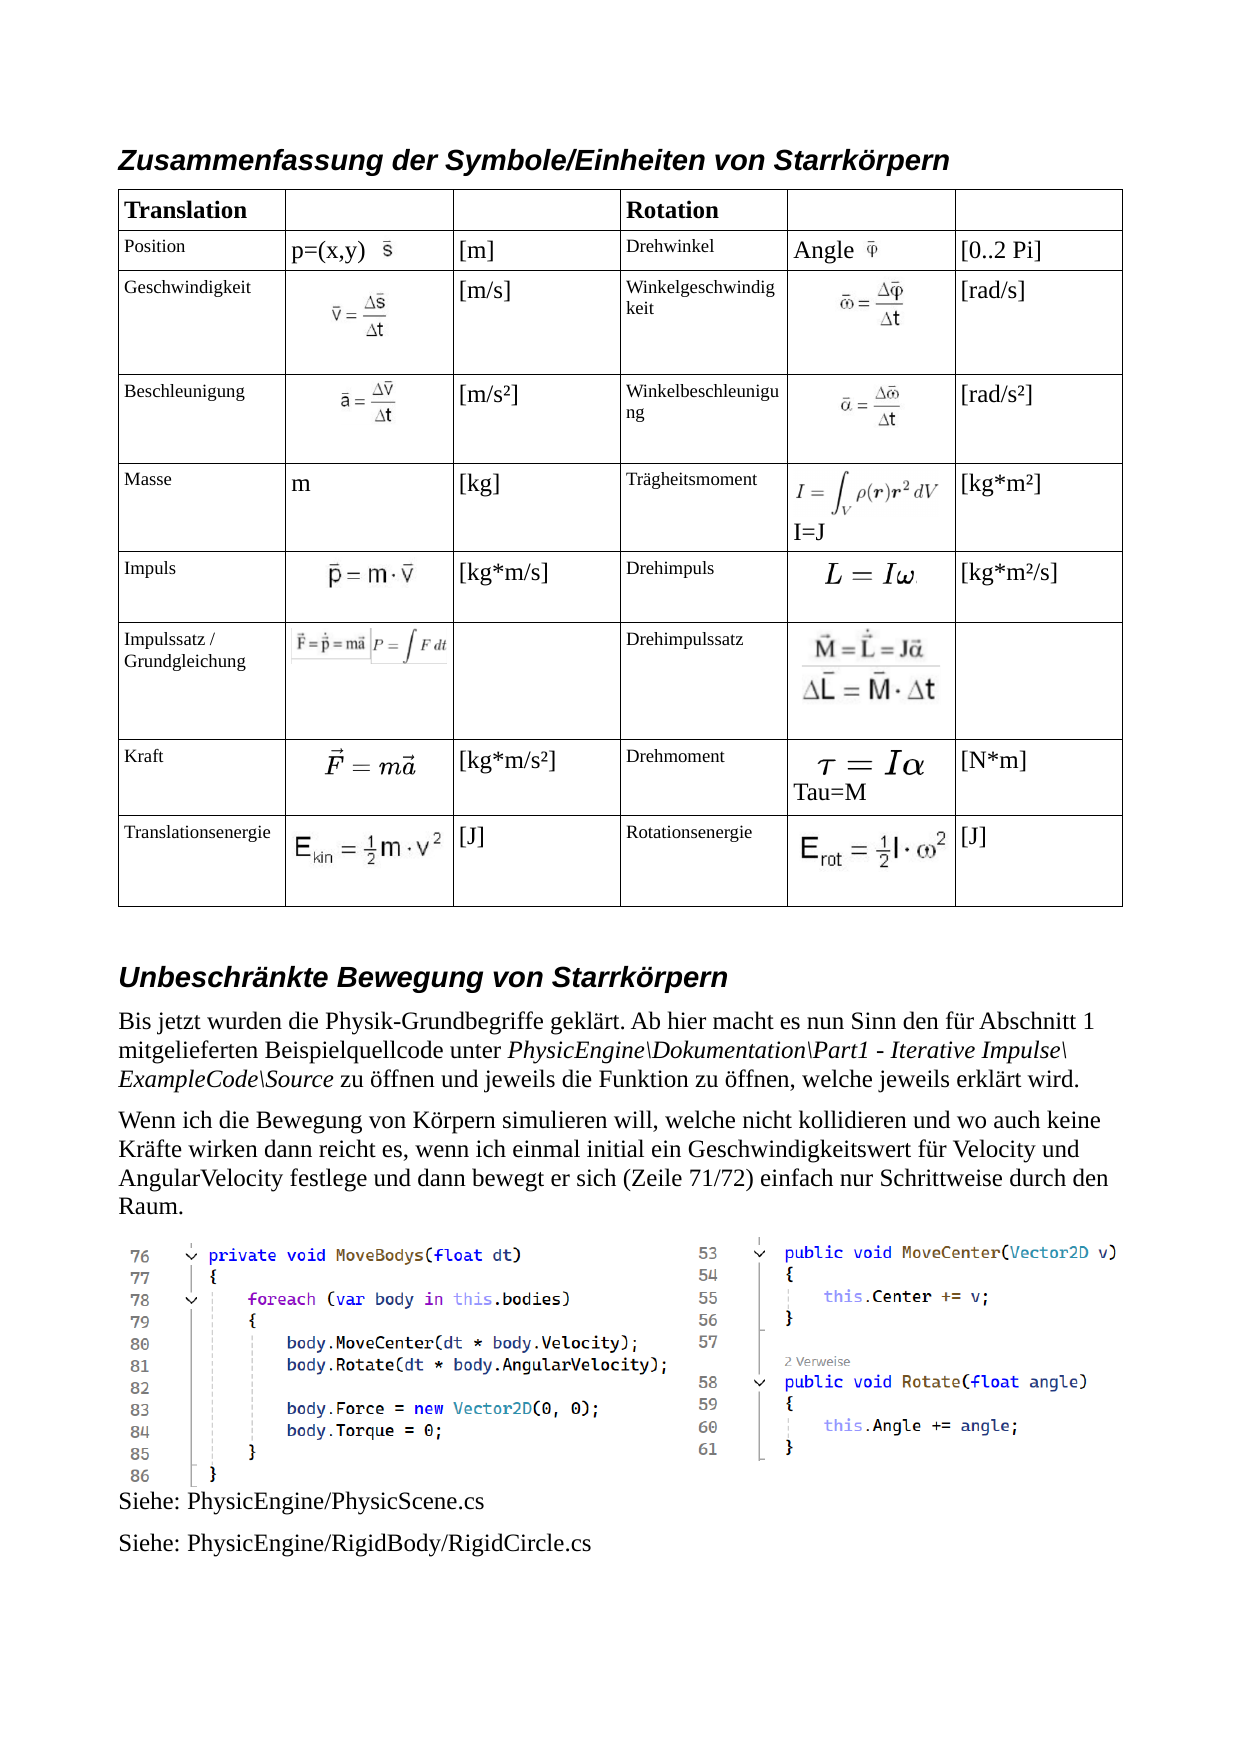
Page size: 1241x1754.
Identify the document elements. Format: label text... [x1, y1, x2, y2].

table_header [454, 190, 620, 229]
picture [817, 745, 925, 777]
text Siehe: PhysicEngine/PhysicScene.cs [118, 1487, 1122, 1515]
table_cell Geschwindigkeit [119, 271, 285, 374]
table_cell [kg*m/s²] [454, 740, 620, 815]
text Wenn ich die Bewegung von Körpern simulieren will, welche nicht kollidieren und wo auch keine Kräfte wirken dann reicht es, wenn ich einmal initial ein Geschwindigkeitswert für Velocity und AngularVelocity festlege und dann bewegt er sich (Zeile 71/72) einfach nur Schrittweise durch den Raum. [118, 1105, 1122, 1220]
table_cell Drehwinkel [621, 231, 787, 270]
table_cell [956, 623, 1122, 739]
table_cell I=J [788, 464, 955, 551]
picture [801, 628, 941, 705]
text Siehe: PhysicEngine/RigidBody/RigidCircle.cs [118, 1528, 1122, 1556]
table_header [788, 190, 955, 229]
table_cell Winkelbeschleunigung [621, 375, 787, 462]
table_cell [N*m] [956, 740, 1122, 815]
table_cell Drehmoment [621, 740, 787, 815]
picture [793, 468, 940, 517]
table_cell Impulssatz / Grundgleichung [119, 623, 285, 739]
table_cell [rad/s] [956, 271, 1122, 374]
picture [837, 379, 905, 428]
picture [860, 235, 883, 259]
table_cell [286, 740, 453, 815]
picture [320, 557, 418, 588]
table_cell Angle [788, 231, 955, 270]
table_cell [286, 380, 453, 462]
table_header [956, 190, 1122, 229]
table_cell [286, 375, 453, 379]
table_cell [J] [454, 816, 620, 906]
table_cell [kg*m/s] [454, 552, 620, 622]
table_cell Drehimpuls [621, 552, 787, 622]
table_cell [454, 623, 620, 739]
table_cell [788, 271, 955, 374]
table_cell Beschleunigung [119, 375, 285, 462]
table_cell [788, 552, 955, 622]
picture [825, 557, 917, 588]
table_cell Rotationsenergie [621, 816, 787, 906]
table_cell Translationsenergie [119, 816, 285, 906]
table_cell m [286, 464, 453, 551]
table_cell [286, 870, 453, 906]
table_cell [286, 623, 453, 663]
picture [291, 628, 447, 664]
table_cell [788, 623, 955, 739]
table_cell Tau=M [788, 740, 955, 815]
picture [793, 820, 949, 872]
table_cell [J] [956, 816, 1122, 906]
picture [118, 1232, 1123, 1487]
table_cell [286, 552, 453, 622]
picture [320, 745, 418, 781]
table_header Translation [119, 190, 285, 229]
picture [340, 379, 398, 425]
table_header Rotation [621, 190, 787, 229]
table_cell [m] [454, 231, 620, 270]
picture [378, 235, 399, 259]
table_cell Drehimpulssatz [621, 623, 787, 739]
table_cell [788, 375, 955, 379]
table_cell Winkelgeschwindigkeit [621, 271, 787, 374]
table_cell [m/s²] [454, 375, 620, 462]
table_cell Position [119, 231, 285, 270]
table_cell Kraft [119, 740, 285, 815]
picture [831, 275, 911, 329]
table_cell [788, 816, 955, 906]
text Bis jetzt wurden die Physik-Grundbegriffe geklärt. Ab hier macht es nun Sinn den für Abschnitt 1 mitgelieferten Beispielquellcode unter PhysicEngine\Dokumentation\Part1 - Iterative Impulse\ExampleCode\Source zu öffnen und jeweils die Funktion zu öffnen, welche jeweils erklärt wird. [118, 1006, 1122, 1093]
subtitle Unbeschränkte Bewegung von Starrkörpern [118, 960, 1122, 994]
table_cell [kg] [454, 464, 620, 551]
table_cell [286, 271, 453, 374]
subtitle Zusammenfassung der Symbole/Einheiten von Starrkörpern [118, 143, 1122, 177]
table_cell [rad/s²] [956, 375, 1122, 462]
table_cell Impuls [119, 552, 285, 622]
table_header [286, 190, 453, 229]
table_cell [m/s] [454, 271, 620, 374]
table_cell [0..2 Pi] [956, 231, 1122, 270]
table_cell Trägheitsmoment [621, 464, 787, 551]
table_cell [kg*m²/s] [956, 552, 1122, 622]
table_cell [286, 816, 453, 869]
table_cell [286, 664, 453, 739]
table_cell [kg*m²] [956, 464, 1122, 551]
table_cell Masse [119, 464, 285, 551]
table_cell [788, 380, 955, 462]
table_cell p=(x,y) [286, 231, 453, 270]
picture [291, 820, 447, 870]
picture [329, 290, 394, 340]
